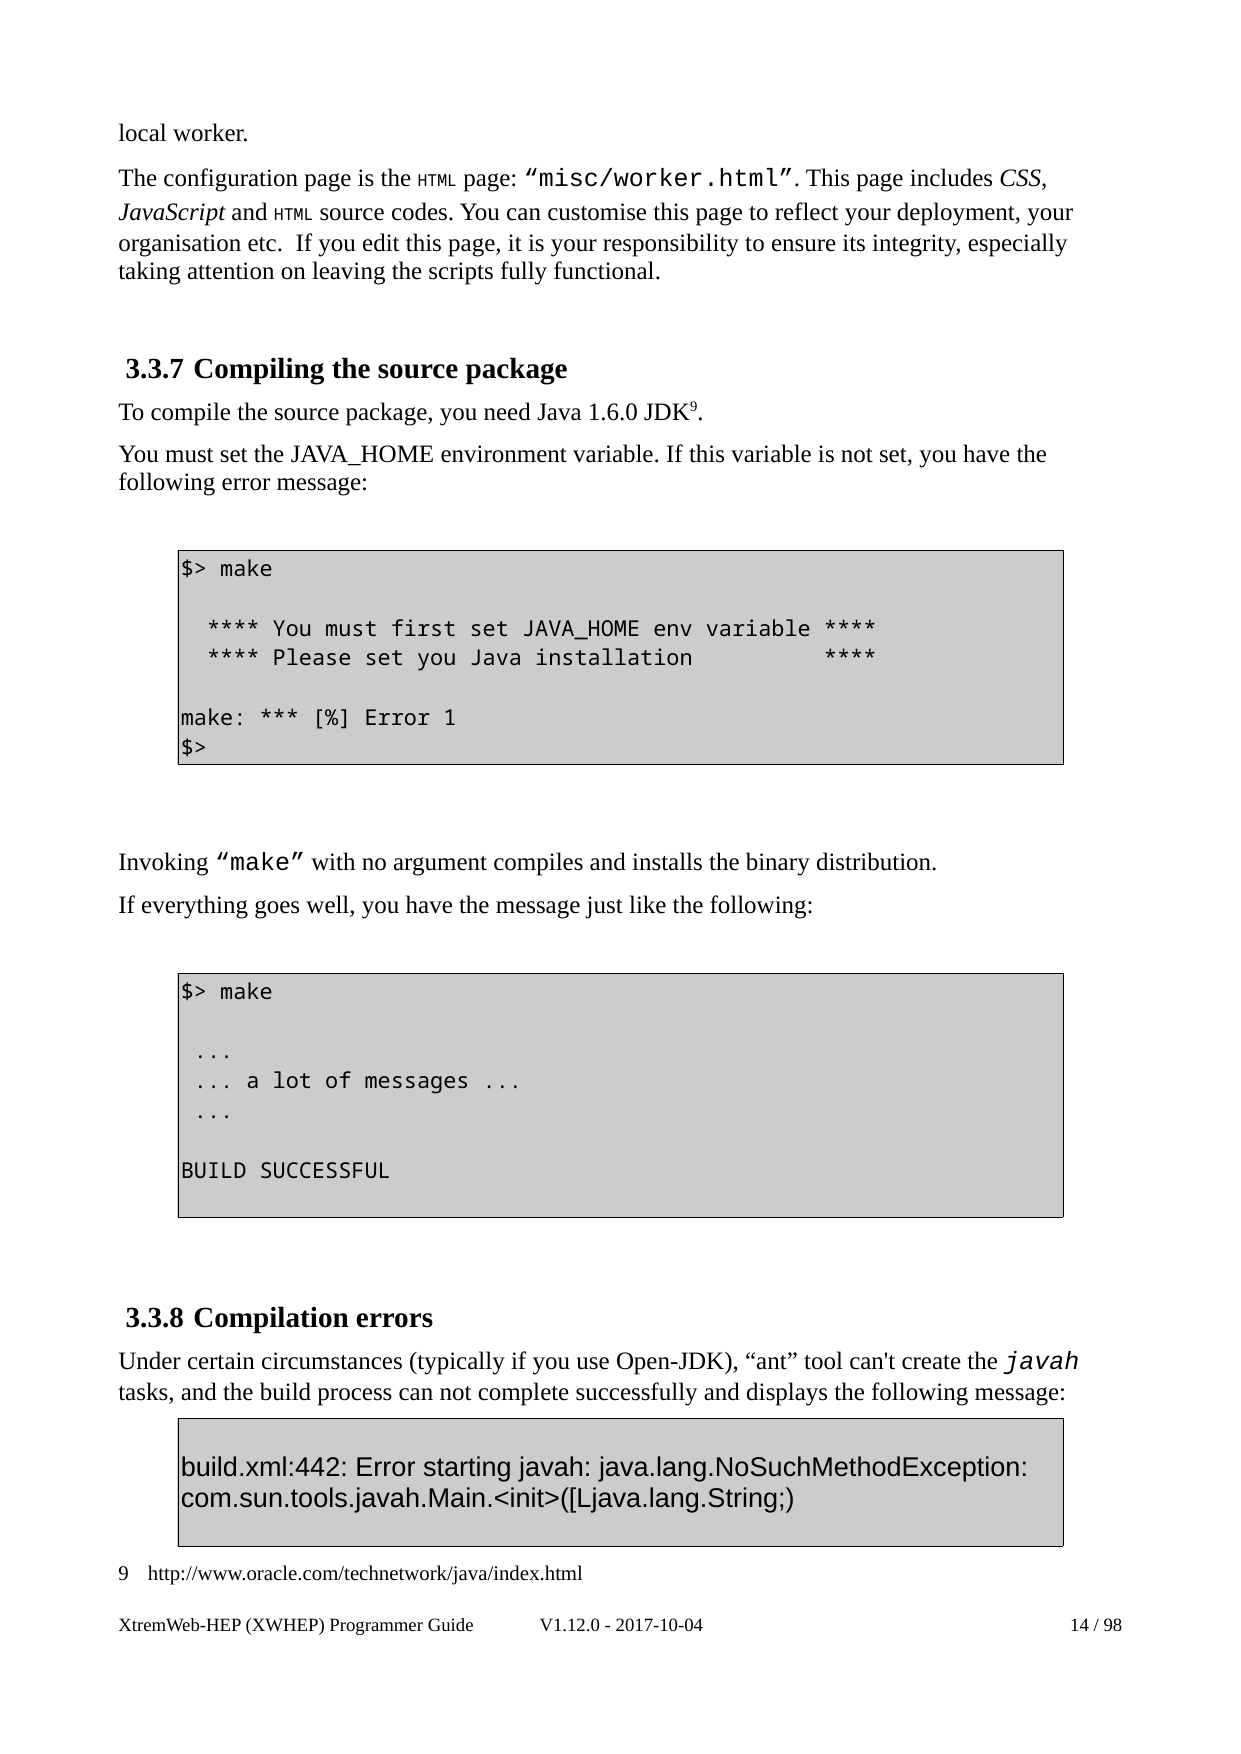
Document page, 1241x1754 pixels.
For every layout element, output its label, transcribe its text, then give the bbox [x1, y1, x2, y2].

text **** You must first set JAVA_HOME env variable **** [179, 609, 1063, 639]
text If everything goes well, you have the message just like the following: [118, 890, 1122, 919]
text make: *** [%] Error 1 [179, 699, 1063, 729]
text BUILD SUCCESSFUL [179, 1152, 1063, 1181]
text You must set the JAVA_HOME environment variable. If this variable is not set, you have the following error message: [118, 439, 1122, 496]
text The configuration page is the html page: “misc/worker.html”. This page includes CSS, JavaScript and html source codes. You can customise this page to reflect your deployment, your organisation etc. If you edit this page, it is your responsibility to ensure its integrity, especially taking attention on leaving the scripts fully functional. [118, 159, 1122, 285]
text **** Please set you Java installation **** [179, 639, 1063, 669]
text ... a lot of messages ... [179, 1062, 1063, 1092]
text $> [179, 729, 1063, 764]
subtitle Compiling the source package [118, 351, 1122, 385]
text http://www.oracle.com/technetwork/java/index.html [118, 1561, 1122, 1585]
text build.xml:442: Error starting javah: java.lang.NoSuchMethodException: com.sun.tools.javah.Main.<init>([Ljava.lang.String;) [179, 1448, 1063, 1510]
text local worker. [118, 118, 1122, 147]
text $> make [179, 974, 1063, 1003]
text Under certain circumstances (typically if you use Open-JDK), “ant” tool can't create the javah tasks, and the build process can not complete successfully and displays the following message: [118, 1346, 1122, 1405]
text ... [179, 1092, 1063, 1122]
subtitle Compilation errors [118, 1300, 1122, 1333]
text ... [179, 1032, 1063, 1062]
text Invoking “make” with no argument compiles and installs the binary distribution. [118, 847, 1122, 878]
text $> make [179, 551, 1063, 580]
text To compile the source package, you need Java 1.6.0 JDK. [118, 397, 1122, 426]
